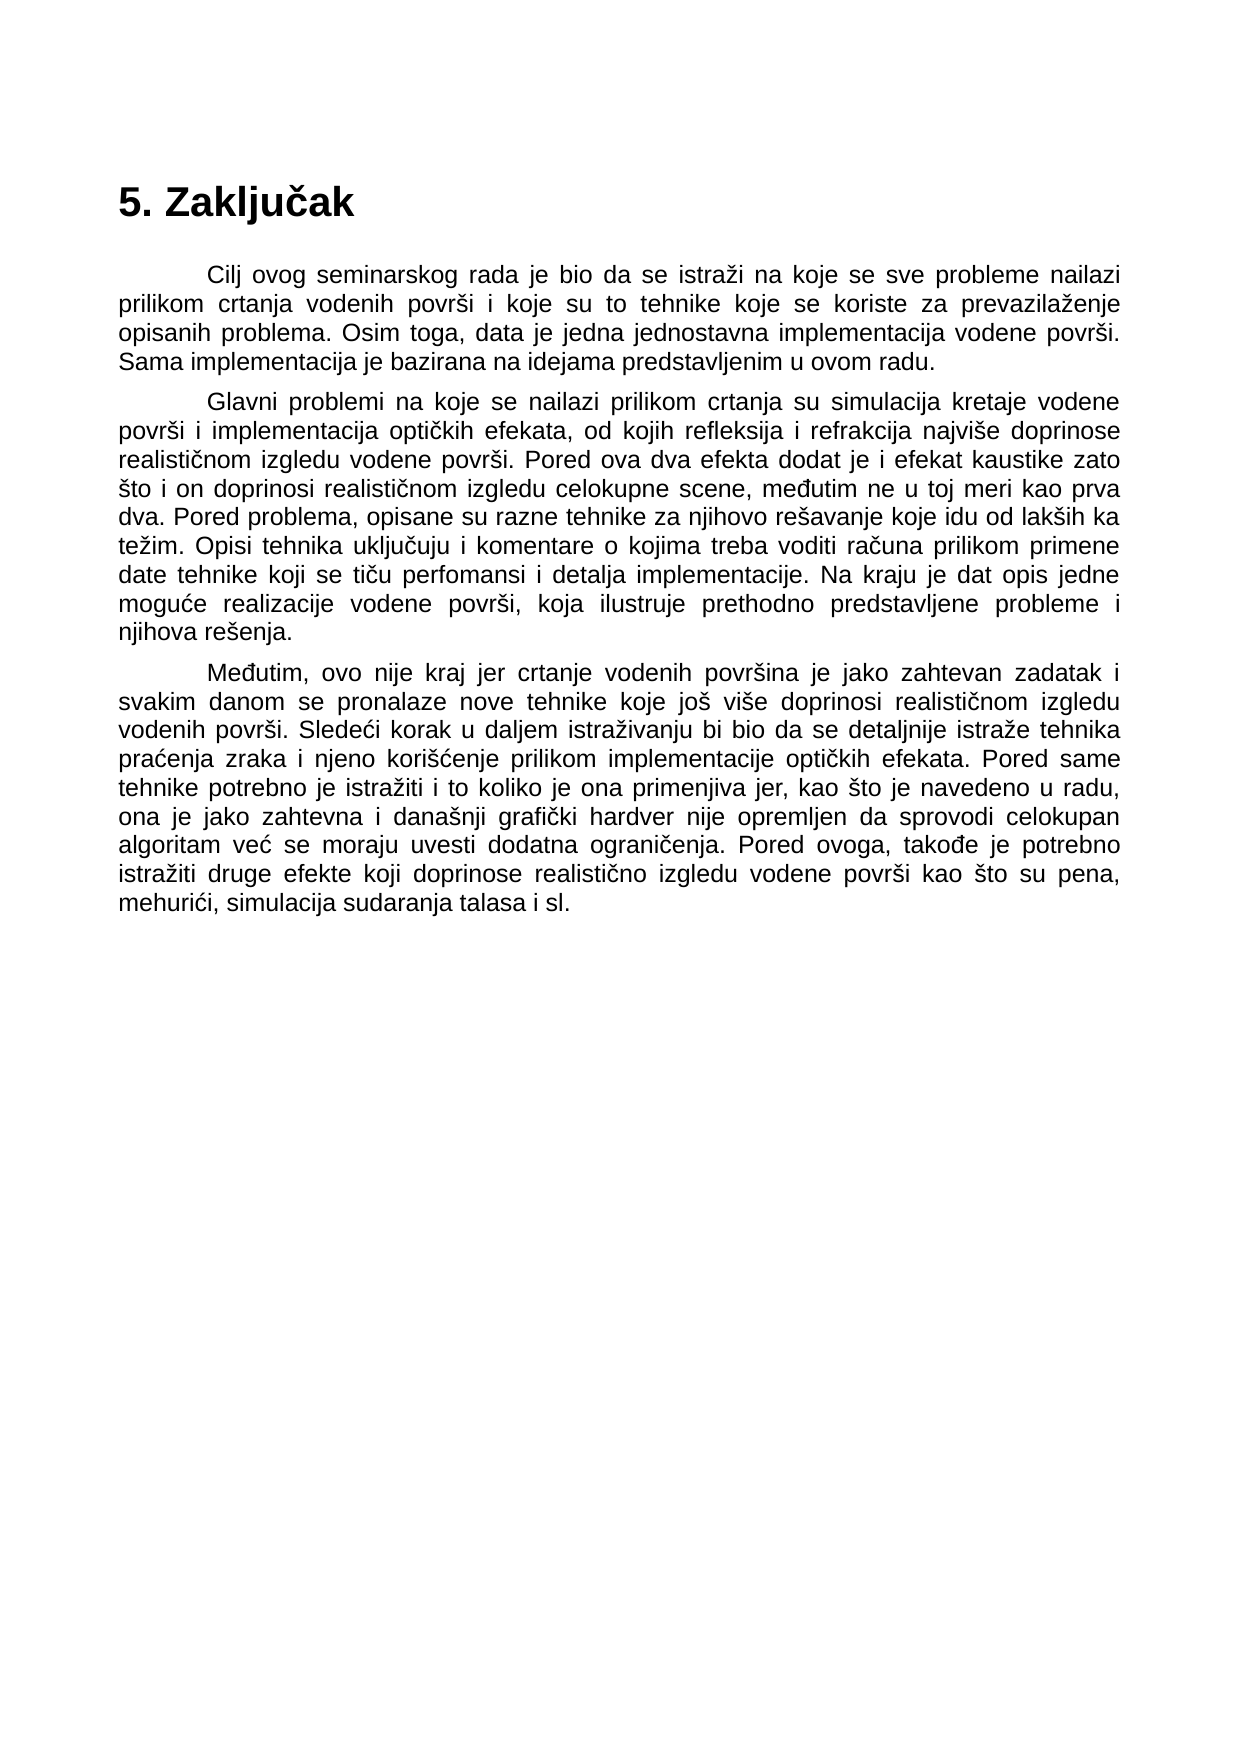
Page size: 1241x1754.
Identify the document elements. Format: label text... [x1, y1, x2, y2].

subtitle Zaključak [118, 177, 1122, 225]
text Cilj ovog seminarskog rada je bio da se istraži na koje se sve probleme nailazi prilikom crtanja vodenih površi i koje su to tehnike koje se koriste za prevazilaženje opisanih problema. Osim toga, data je jedna jednostavna implementacija vodene površi. Sama implementacija je bazirana na idejama predstavljenim u ovom radu. [118, 261, 1122, 376]
text Međutim, ovo nije kraj jer crtanje vodenih površina je jako zahtevan zadatak i svakim danom se pronalaze nove tehnike koje još više doprinosi realističnom izgledu vodenih površi. Sledeći korak u daljem istraživanju bi bio da se detaljnije istraže tehnika praćenja zraka i njeno korišćenje prilikom implementacije optičkih efekata. Pored same tehnike potrebno je istražiti i to koliko je ona primenjiva jer, kao što je navedeno u radu, ona je jako zahtevna i današnji grafički hardver nije opremljen da sprovodi celokupan algoritam već se moraju uvesti dodatna ograničenja. Pored ovoga, takođe je potrebno istražiti druge efekte koji doprinose realistično izgledu vodene površi kao što su pena, mehurići, simulacija sudaranja talasa i sl. [118, 658, 1122, 917]
text Glavni problemi na koje se nailazi prilikom crtanja su simulacija kretaje vodene površi i implementacija optičkih efekata, od kojih refleksija i refrakcija najviše doprinose realističnom izgledu vodene površi. Pored ova dva efekta dodat je i efekat kaustike zato što i on doprinosi realističnom izgledu celokupne scene, međutim ne u toj meri kao prva dva. Pored problema, opisane su razne tehnike za njihovo rešavanje koje idu od lakših ka težim. Opisi tehnika uključuju i komentare o kojima treba voditi računa prilikom primene date tehnike koji se tiču perfomansi i detalja implementacije. Na kraju je dat opis jedne moguće realizacije vodene površi, koja ilustruje prethodno predstavljene probleme i njihova rešenja. [118, 387, 1122, 646]
